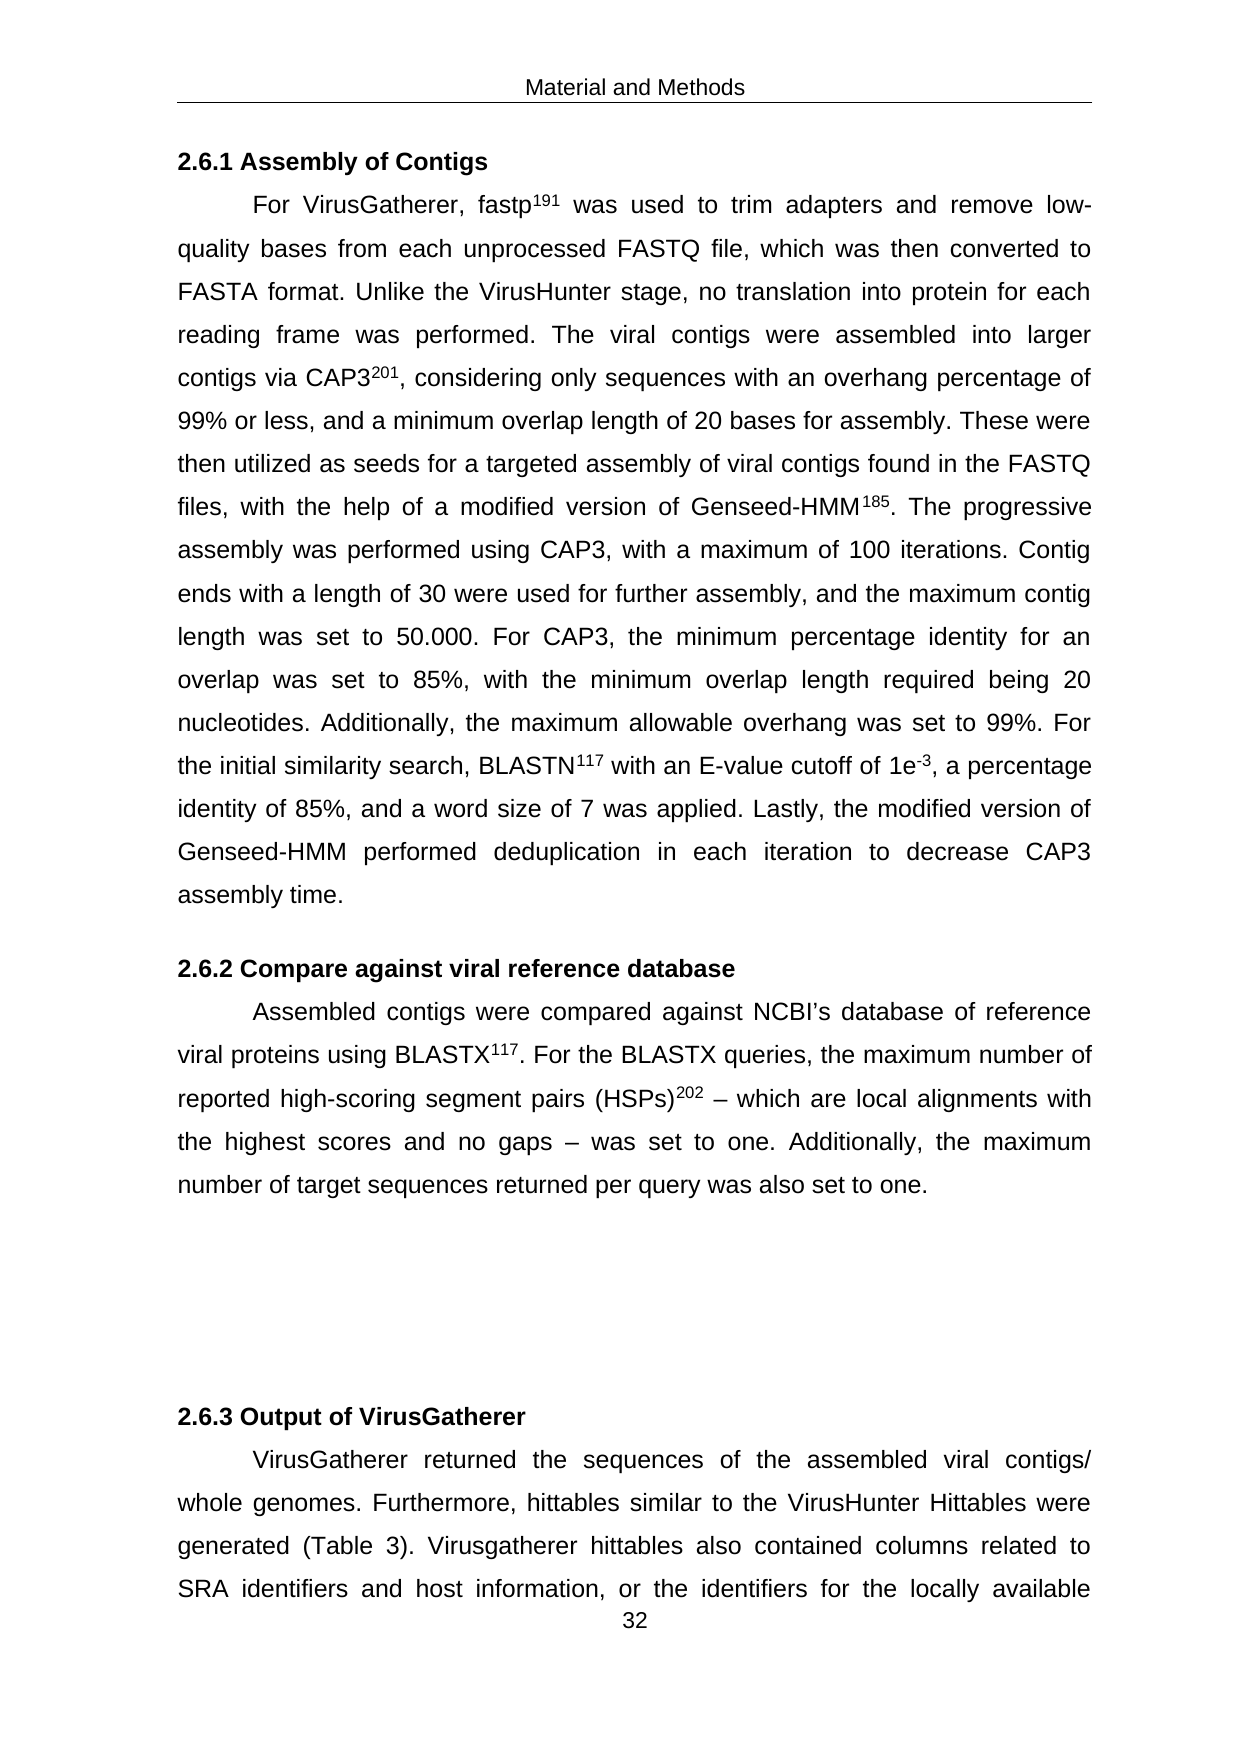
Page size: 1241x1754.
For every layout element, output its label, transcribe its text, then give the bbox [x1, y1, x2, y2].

text VirusGatherer returned the sequences of the assembled viral contigs/ whole genomes. Furthermore, hittables similar to the VirusHunter Hittables were generated (Table 3). Virusgatherer hittables also contained columns related to SRA identifiers and host information, or the identifiers for the locally available [177, 1445, 1092, 1603]
subtitle 2.6.2 Compare against viral reference database [177, 954, 1092, 983]
text Assembled contigs were compared against NCBI’s database of reference viral proteins using BLASTX117. For the BLASTX queries, the maximum number of reported high-scoring segment pairs (HSPs)202 – which are local alignments with the highest scores and no gaps – was set to one. Additionally, the maximum number of target sequences returned per query was also set to one. [177, 997, 1092, 1198]
subtitle 2.6.1 Assembly of Contigs [177, 147, 1092, 176]
text For VirusGatherer, fastp191 was used to trim adapters and remove low-quality bases from each unprocessed FASTQ file, which was then converted to FASTA format. Unlike the VirusHunter stage, no translation into protein for each reading frame was performed. The viral contigs were assembled into larger contigs via CAP3201, considering only sequences with an overhang percentage of 99% or less, and a minimum overlap length of 20 bases for assembly. These were then utilized as seeds for a targeted assembly of viral contigs found in the FASTQ files, with the help of a modified version of Genseed-HMM185. The progressive assembly was performed using CAP3, with a maximum of 100 iterations. Contig ends with a length of 30 were used for further assembly, and the maximum contig length was set to 50.000. For CAP3, the minimum percentage identity for an overlap was set to 85%, with the minimum overlap length required being 20 nucleotides. Additionally, the maximum allowable overhang was set to 99%. For the initial similarity search, BLASTN117 with an E-value cutoff of 1e-3, a percentage identity of 85%, and a word size of 7 was applied. Lastly, the modified version of Genseed-HMM performed deduplication in each iteration to decrease CAP3 assembly time. [177, 191, 1092, 909]
subtitle 2.6.3 Output of VirusGatherer [177, 1402, 1092, 1430]
